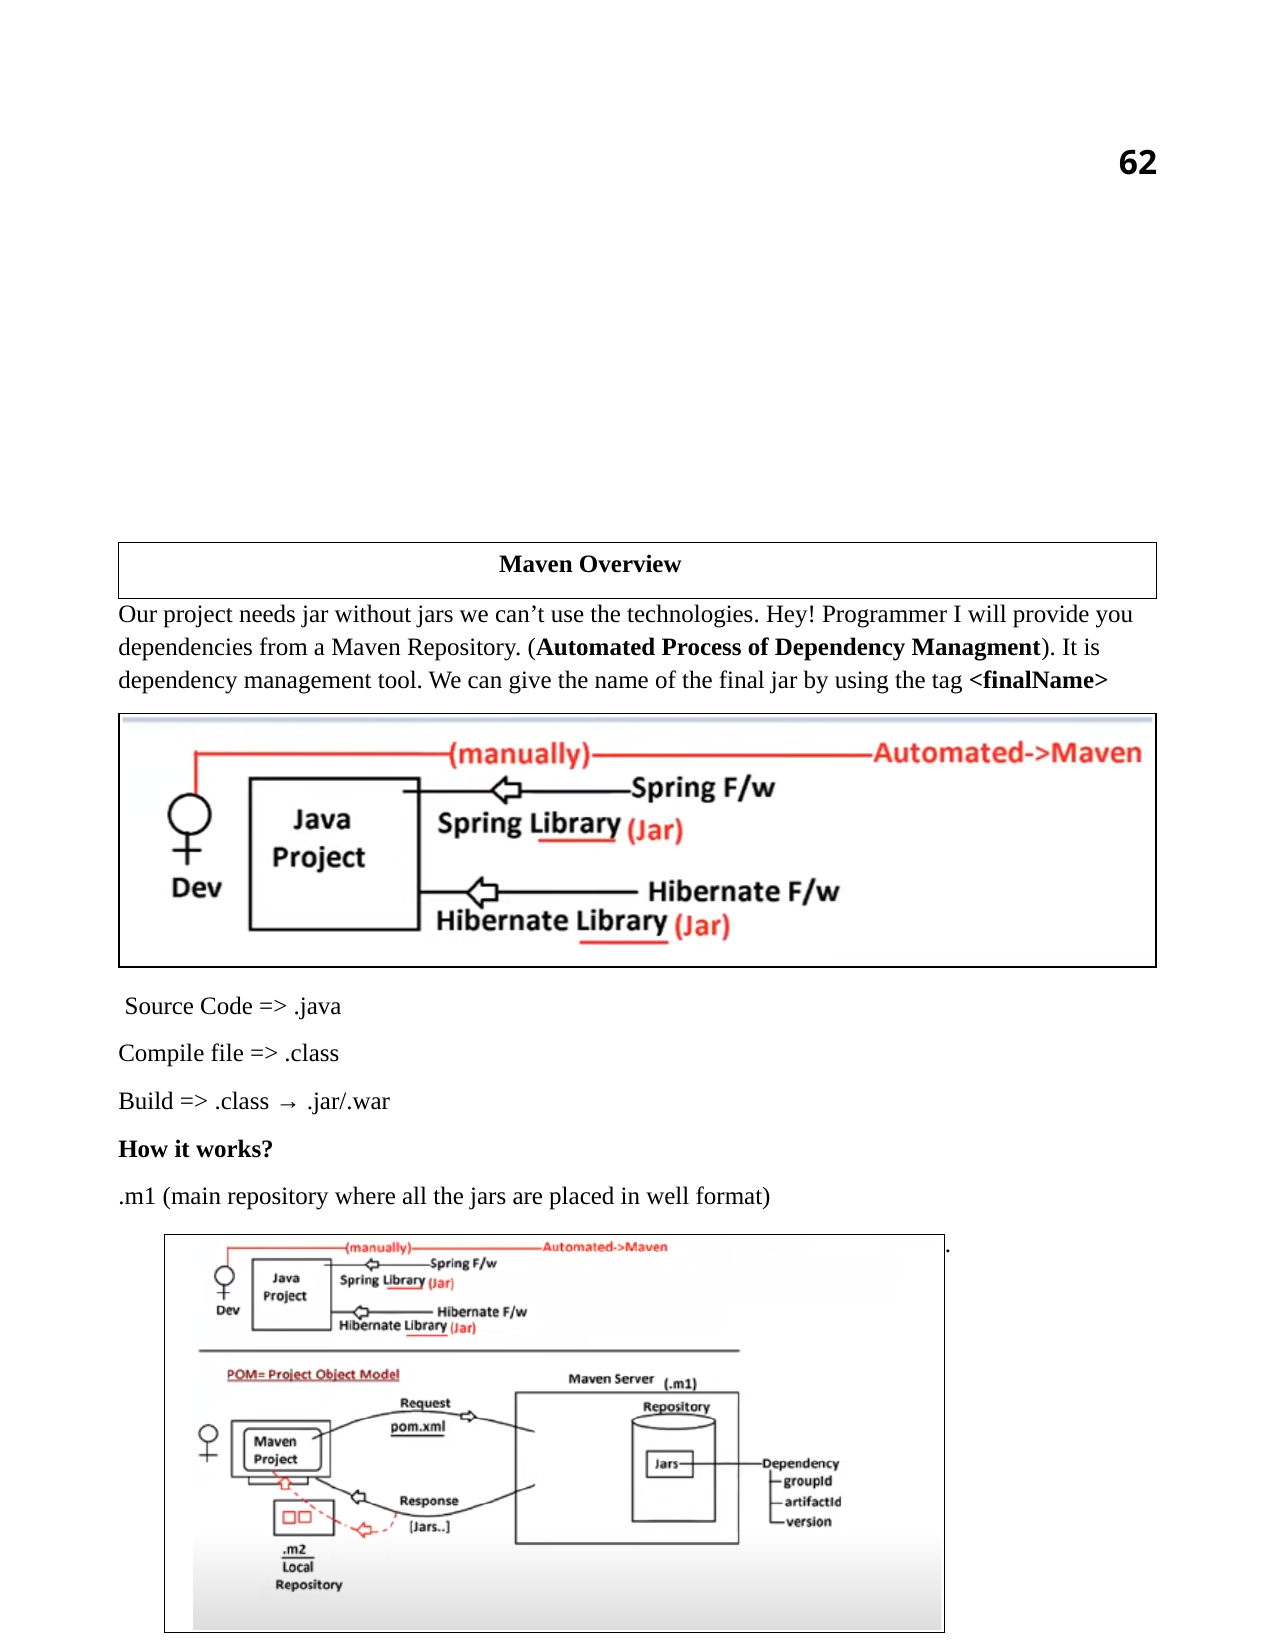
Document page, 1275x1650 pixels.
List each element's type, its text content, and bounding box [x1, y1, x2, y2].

text . [118, 1229, 1157, 1258]
picture [167, 1236, 942, 1630]
text Compile file => .class [118, 1038, 1157, 1067]
text [120, 714, 1155, 966]
text Build => .class → .jar/.war [118, 1086, 1157, 1115]
text Source Code => .java [118, 968, 1157, 1019]
table_header Maven Overview [119, 543, 1156, 598]
text .m1 (main repository where all the jars are placed in well format) [118, 1181, 1157, 1210]
picture [122, 717, 1153, 964]
text Our project needs jar without jars we can’t use the technologies. Hey! Programmer I will provide you dependencies from a Maven Repository. (Automated Process of Dependency Managment). It is dependency management tool. We can give the name of the final jar by using the tag <finalName> [118, 599, 1157, 694]
text How it works? [118, 1134, 1157, 1162]
